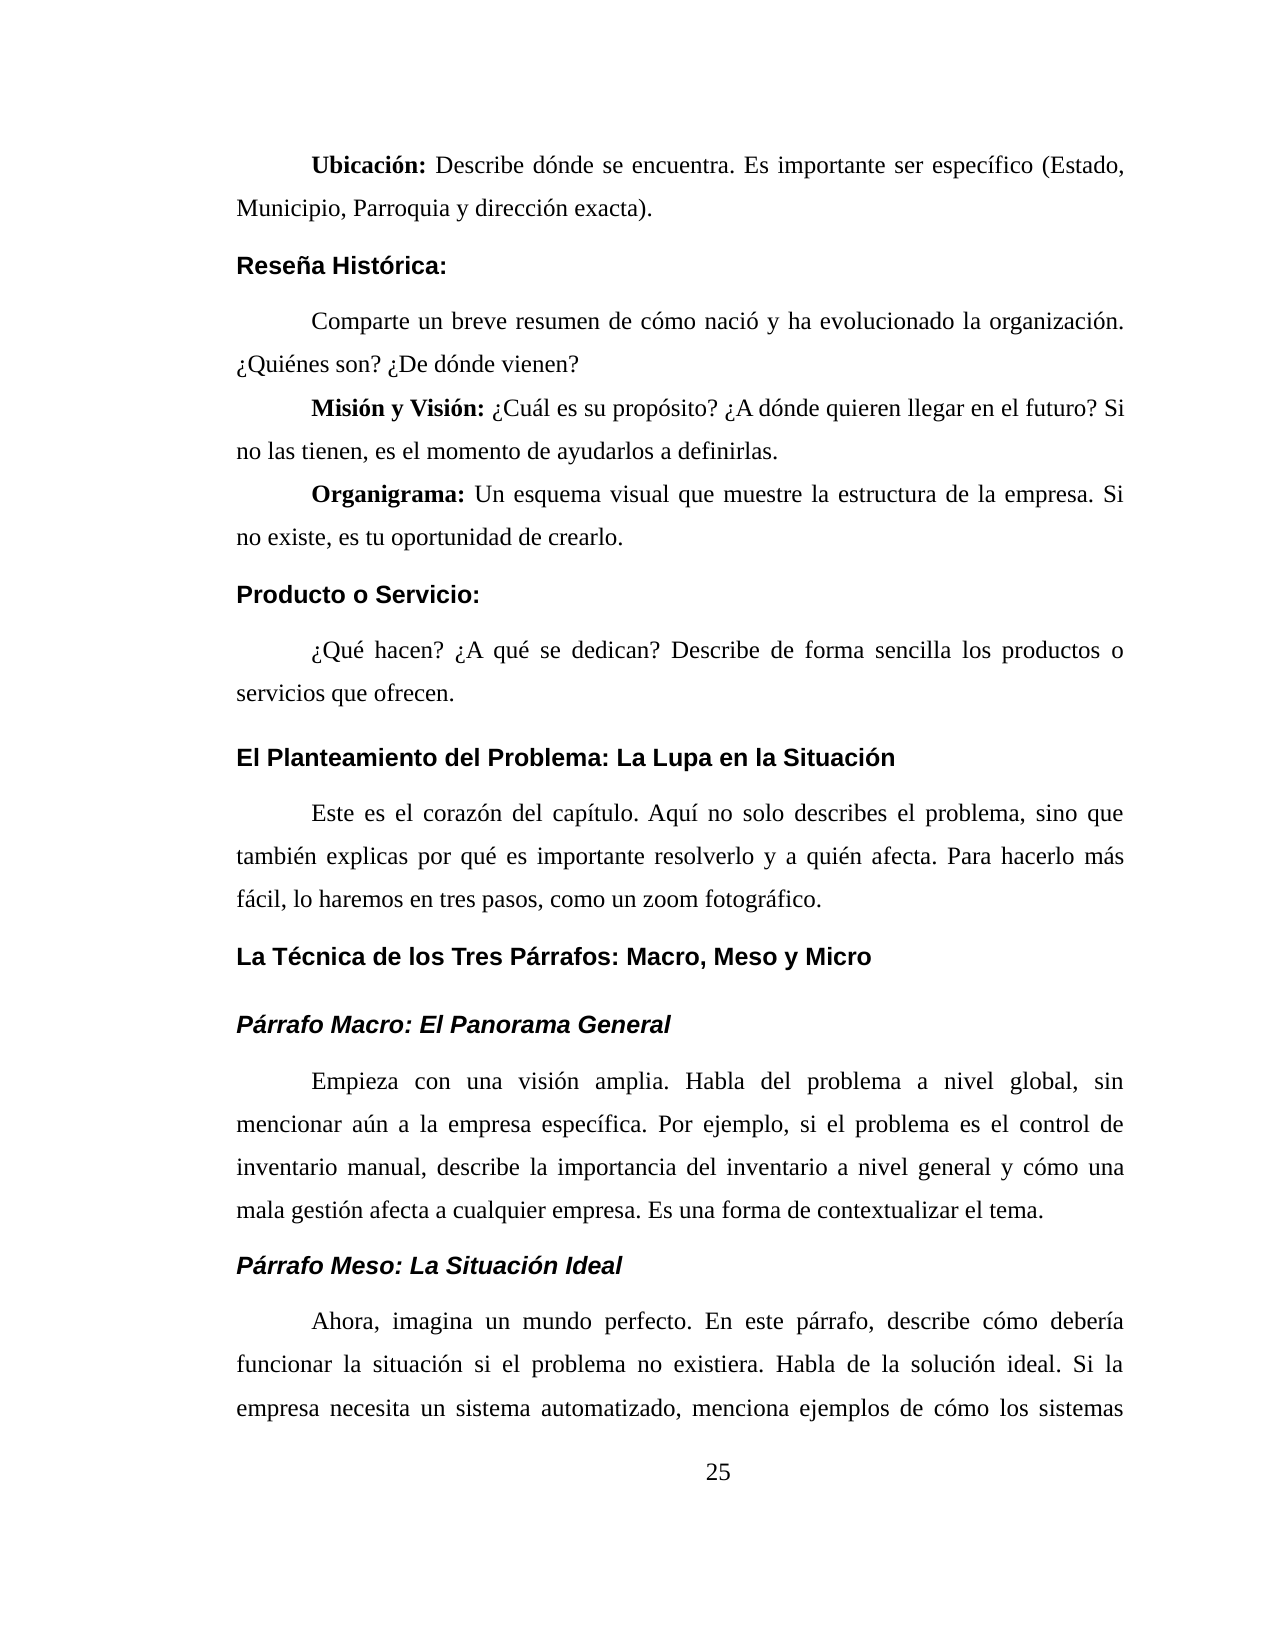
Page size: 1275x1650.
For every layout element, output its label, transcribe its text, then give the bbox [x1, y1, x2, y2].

text Ahora, imagina un mundo perfecto. En este párrafo, describe cómo debería funcionar la situación si el problema no existiera. Habla de la solución ideal. Si la empresa necesita un sistema automatizado, menciona ejemplos de cómo los sistemas [236, 1306, 1125, 1421]
text Comparte un breve resumen de cómo nació y ha evolucionado la organización. ¿Quiénes son? ¿De dónde vienen? [236, 306, 1125, 378]
text Organigrama: Un esquema visual que muestre la estructura de la empresa. Si no existe, es tu oportunidad de crearlo. [236, 479, 1125, 551]
subtitle Párrafo Meso: La Situación Ideal [236, 1251, 1125, 1279]
text Este es el corazón del capítulo. Aquí no solo describes el problema, sino que también explicas por qué es importante resolverlo y a quién afecta. Para hacerlo más fácil, lo haremos en tres pasos, como un zoom fotográfico. [236, 798, 1125, 913]
text Empieza con una visión amplia. Habla del problema a nivel global, sin mencionar aún a la empresa específica. Por ejemplo, si el problema es el control de inventario manual, describe la importancia del inventario a nivel general y cómo una mala gestión afecta a cualquier empresa. Es una forma de contextualizar el tema. [236, 1066, 1125, 1224]
subtitle La Técnica de los Tres Párrafos: Macro, Meso y Micro [236, 942, 1125, 971]
text ¿Qué hacen? ¿A qué se dedican? Describe de forma sencilla los productos o servicios que ofrecen. [236, 635, 1125, 707]
subtitle El Planteamiento del Problema: La Lupa en la Situación [236, 742, 1125, 771]
subtitle Producto o Servicio: [236, 580, 1125, 608]
text Misión y Visión: ¿Cuál es su propósito? ¿A dónde quieren llegar en el futuro? Si no las tienen, es el momento de ayudarlos a definirlas. [236, 393, 1125, 464]
text Ubicación: Describe dónde se encuentra. Es importante ser específico (Estado, Municipio, Parroquia y dirección exacta). [236, 150, 1125, 222]
subtitle Reseña Histórica: [236, 251, 1125, 279]
subtitle Párrafo Macro: El Panorama General [236, 1010, 1125, 1039]
